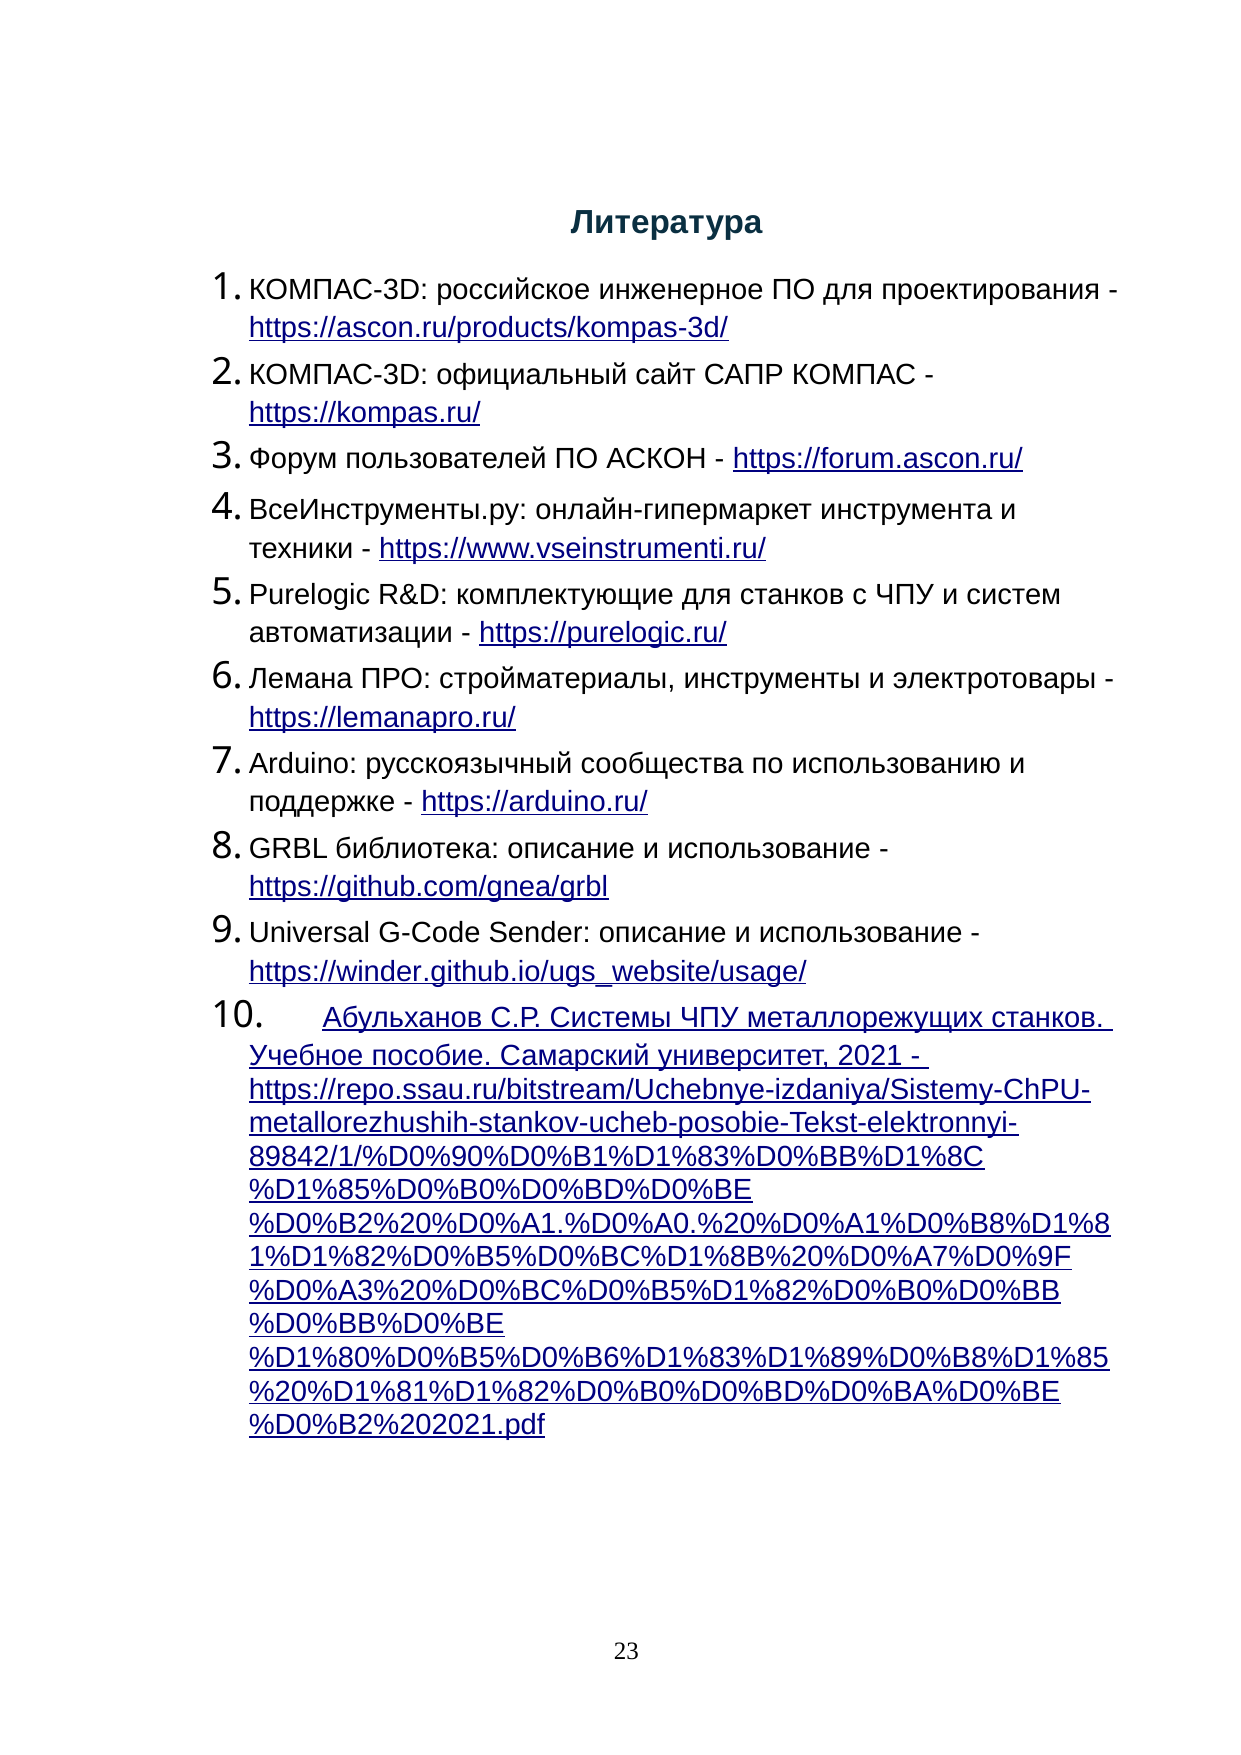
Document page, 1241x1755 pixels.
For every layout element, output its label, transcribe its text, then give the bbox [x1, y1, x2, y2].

list Arduino: русскоязычный сообщества по использованию и поддержке - https://arduino.ru/ [211, 733, 1122, 818]
list Абульханов С.Р. Системы ЧПУ металлорежущих станков. Учебное пособие. Самарский университет, 2021 - https://repo.ssau.ru/bitstream/Uchebnye-izdaniya/Sistemy-ChPU-metallorezhushih-stankov-ucheb-posobie-Tekst-elektronnyi-89842/1/%D0%90%D0%B1%D1%83%D0%BB%D1%8C%D1%85%D0%B0%D0%BD%D0%BE%D0%B2%20%D0%A1.%D0%A0.%20%D0%A1%D0%B8%D1%81%D1%82%D0%B5%D0%BC%D1%8B%20%D0%A7%D0%9F%D0%A3%20%D0%BC%D0%B5%D1%82%D0%B0%D0%BB%D0%BB%D0%BE%D1%80%D0%B5%D0%B6%D1%83%D1%89%D0%B8%D1%85%20%D1%81%D1%82%D0%B0%D0%BD%D0%BA%D0%BE%D0%B2%202021.pdf [211, 987, 1122, 1441]
list КОМПАС-3D: российское инженерное ПО для проектирования - https://ascon.ru/products/kompas-3d/ [211, 259, 1122, 344]
list Лемана ПРО: стройматериалы, инструменты и электротовары - https://lemanapro.ru/ [211, 649, 1122, 733]
list GRBL библиотека: описание и использование - https://github.com/gnea/grbl [211, 818, 1122, 903]
list КОМПАС-3D: официальный сайт САПР КОМПАС - https://kompas.ru/ [211, 344, 1122, 429]
list Universal G-Code Sender: описание и использование - https://winder.github.io/ugs_website/usage/ [211, 903, 1122, 987]
list Purelogic R&D: комплектующие для станков с ЧПУ и систем автоматизации - https://purelogic.ru/ [211, 564, 1122, 649]
list Форум пользователей ПО АСКОН - https://forum.ascon.ru/ [211, 429, 1122, 480]
list ВсеИнструменты.ру: онлайн-гипермаркет инструмента и техники - https://www.vseinstrumenti.ru/ [211, 480, 1122, 564]
text Литература [136, 202, 1122, 240]
